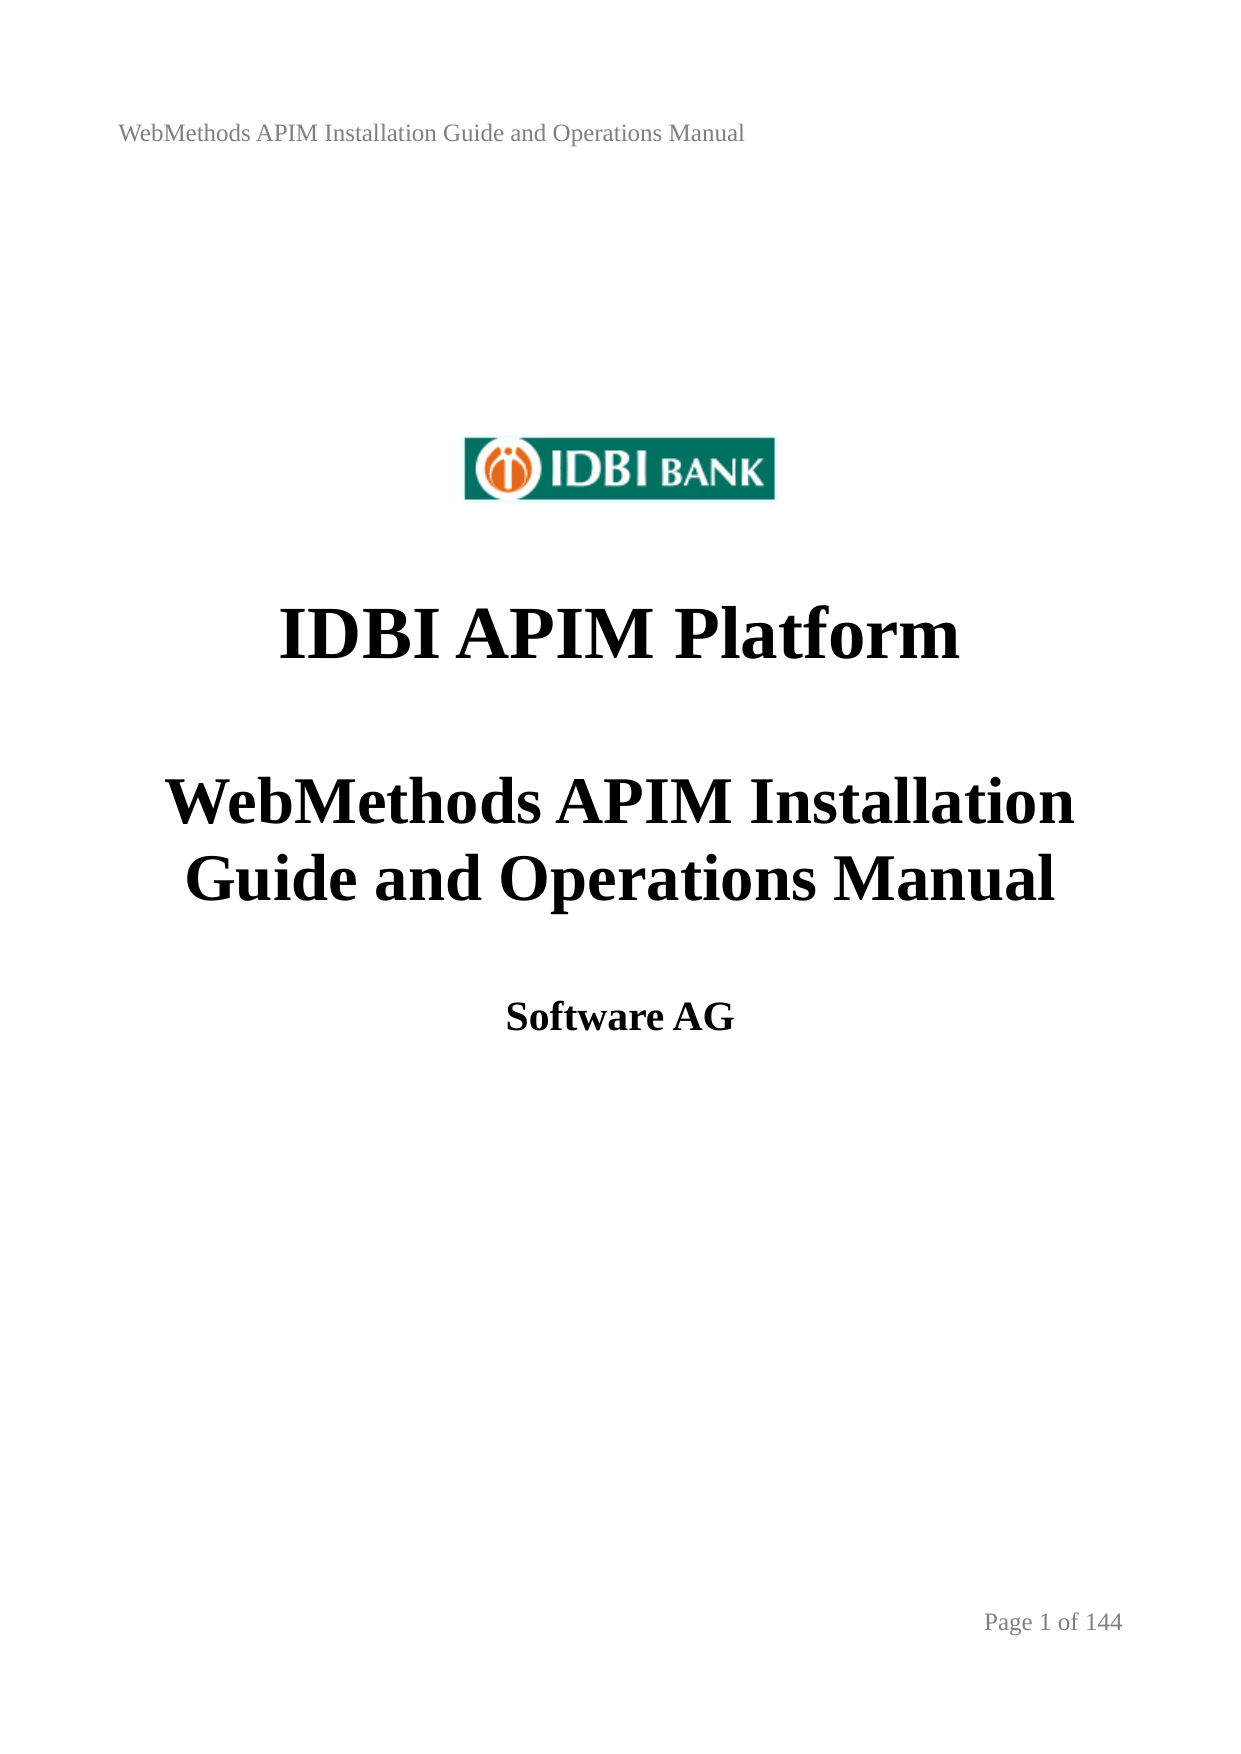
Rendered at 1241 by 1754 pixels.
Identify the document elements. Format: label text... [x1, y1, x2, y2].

text Software AG [118, 991, 1122, 1039]
text IDBI APIM Platform [118, 588, 1122, 675]
picture [462, 435, 778, 503]
text WebMethods APIM Installation Guide and Operations Manual [118, 761, 1122, 914]
